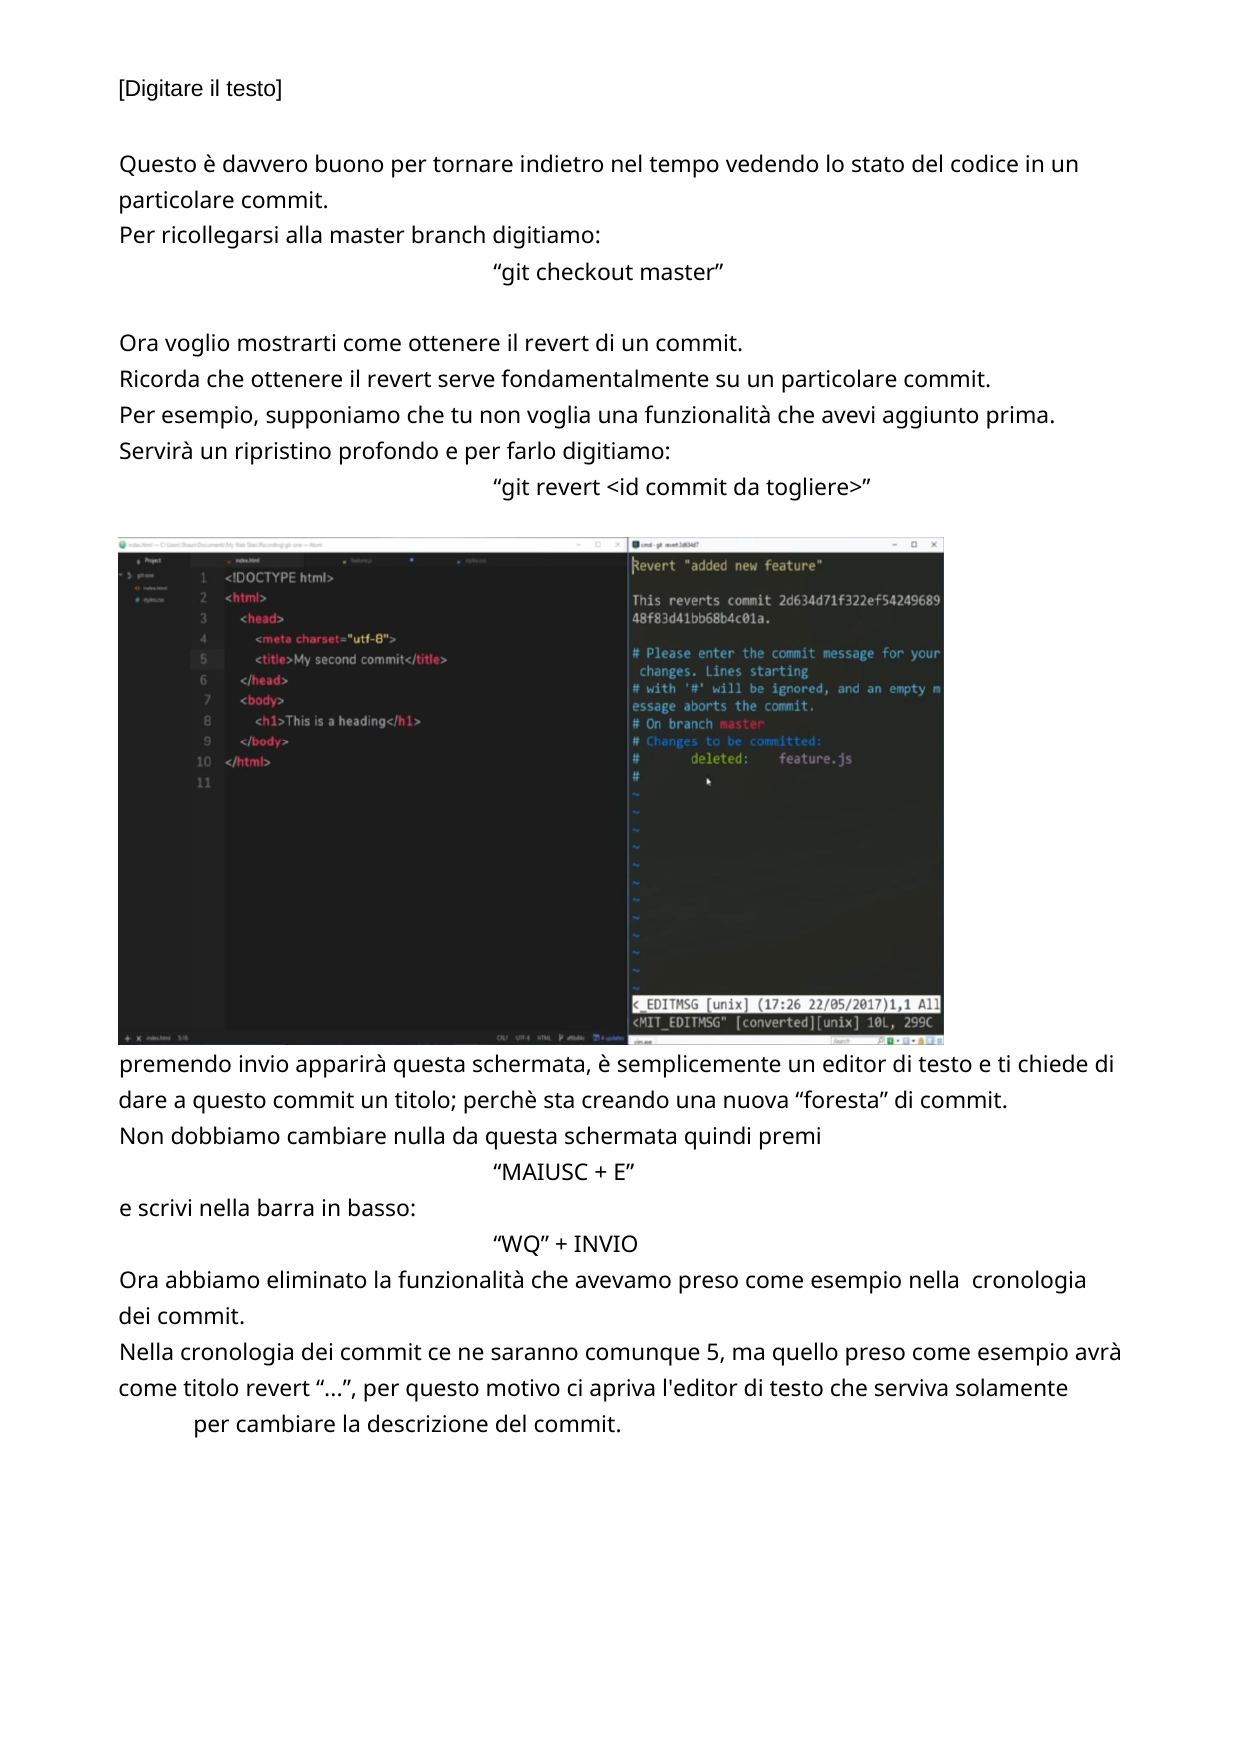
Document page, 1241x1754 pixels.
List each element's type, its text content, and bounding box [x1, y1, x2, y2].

text Non dobbiamo cambiare nulla da questa schermata quindi premi [118, 1120, 1124, 1152]
text Nella cronologia dei commit ce ne saranno comunque 5, ma quello preso come esempio avrà come titolo revert “...”, per questo motivo ci apriva l'editor di testo che serviva solamente per cambiare la descrizione del commit. [118, 1336, 1124, 1439]
text Servirà un ripristino profondo e per farlo digitiamo: [118, 435, 1124, 466]
picture [118, 537, 944, 1045]
text “MAIUSC + E” [118, 1156, 1124, 1187]
text “git revert <id commit da togliere>” [118, 471, 1124, 502]
text Questo è davvero buono per tornare indietro nel tempo vedendo lo stato del codice in un particolare commit. [118, 148, 1124, 215]
text Per ricollegarsi alla master branch digitiamo: [118, 219, 1124, 251]
text Ricorda che ottenere il revert serve fondamentalmente su un particolare commit. [118, 363, 1124, 394]
text Ora voglio mostrarti come ottenere il revert di un commit. [118, 327, 1124, 358]
text premendo invio apparirà questa schermata, è semplicemente un editor di testo e ti chiede di dare a questo commit un titolo; perchè sta creando una nuova “foresta” di commit. [118, 1048, 1124, 1116]
text Ora abbiamo eliminato la funzionalità che avevamo preso come esempio nella cronologia dei commit. [118, 1264, 1124, 1331]
text “git checkout master” [118, 255, 1124, 287]
text Per esempio, supponiamo che tu non voglia una funzionalità che avevi aggiunto prima. [118, 399, 1124, 430]
text “WQ” + INVIO [118, 1228, 1124, 1259]
text e scrivi nella barra in basso: [118, 1192, 1124, 1223]
